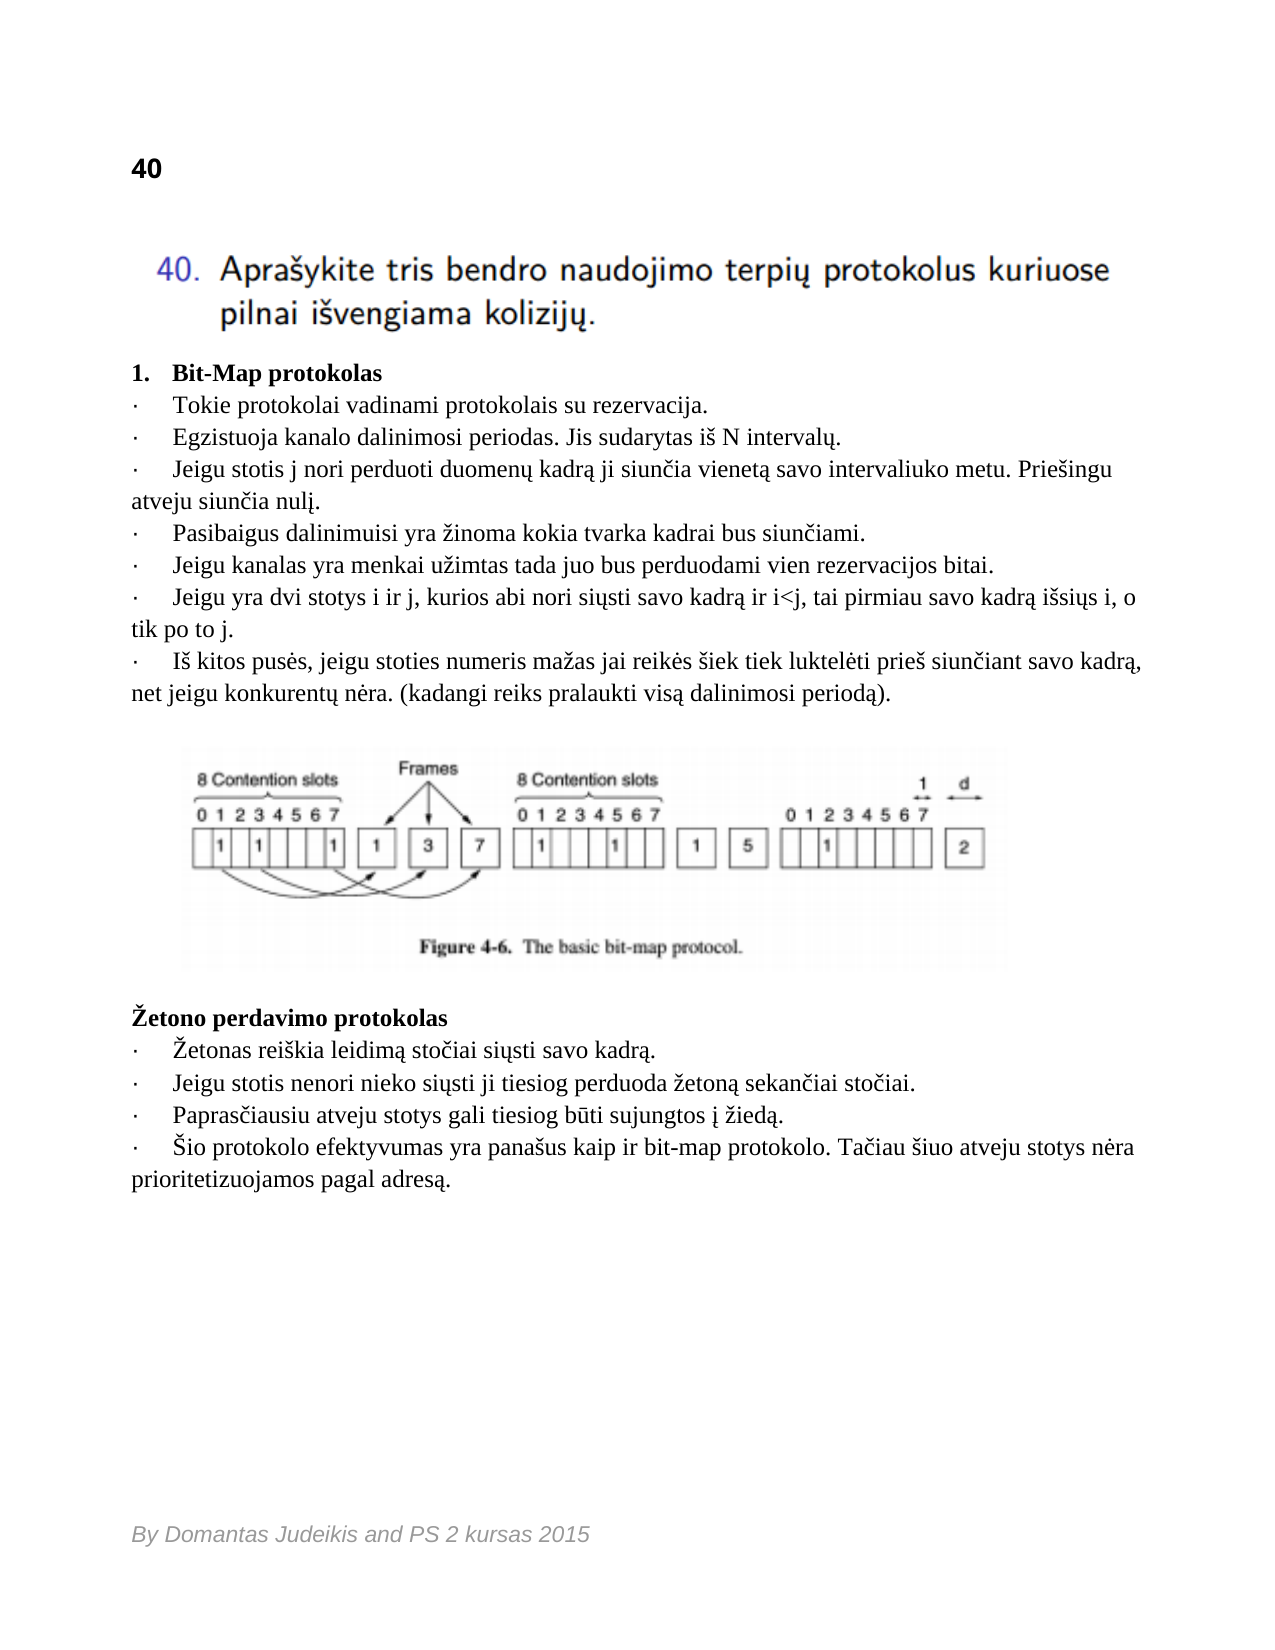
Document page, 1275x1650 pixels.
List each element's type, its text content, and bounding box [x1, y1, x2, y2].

text · Paprasčiausiu atveju stotys gali tiesiog būti sujungtos į žiedą. [131, 1101, 1144, 1128]
text · Jeigu stotis nenori nieko siųsti ji tiesiog perduoda žetoną sekančiai stočiai. [131, 1068, 1144, 1096]
subtitle 40 [131, 150, 1144, 187]
text · Tokie protokolai vadinami protokolais su rezervacija. [131, 391, 1144, 419]
text · Šio protokolo efektyvumas yra panašus kaip ir bit-map protokolo. Tačiau šiuo atveju stotys nėra prioritetizuojamos pagal adresą. [131, 1133, 1144, 1192]
picture [150, 729, 1020, 982]
text 1. Bit-Map protokolas [131, 359, 1144, 387]
text · Jeigu stotis j nori perduoti duomenų kadrą ji siunčia vienetą savo intervaliuko metu. Priešingu atveju siunčia nulį. [131, 455, 1144, 515]
text · Žetonas reiškia leidimą stočiai siųsti savo kadrą. [131, 1036, 1144, 1064]
picture [150, 240, 1125, 337]
text Žetono perdavimo protokolas [131, 1004, 1144, 1032]
text · Jeigu yra dvi stotys i ir j, kurios abi nori siųsti savo kadrą ir i<j, tai pirmiau savo kadrą išsiųs i, o tik po to j. [131, 583, 1144, 643]
text · Egzistuoja kanalo dalinimosi periodas. Jis sudarytas iš N intervalų. [131, 423, 1144, 451]
text · Pasibaigus dalinimuisi yra žinoma kokia tvarka kadrai bus siunčiami. [131, 519, 1144, 547]
text · Iš kitos pusės, jeigu stoties numeris mažas jai reikės šiek tiek luktelėti prieš siunčiant savo kadrą, net jeigu konkurentų nėra. (kadangi reiks pralaukti visą dalinimosi periodą). [131, 647, 1144, 707]
text · Jeigu kanalas yra menkai užimtas tada juo bus perduodami vien rezervacijos bitai. [131, 551, 1144, 579]
